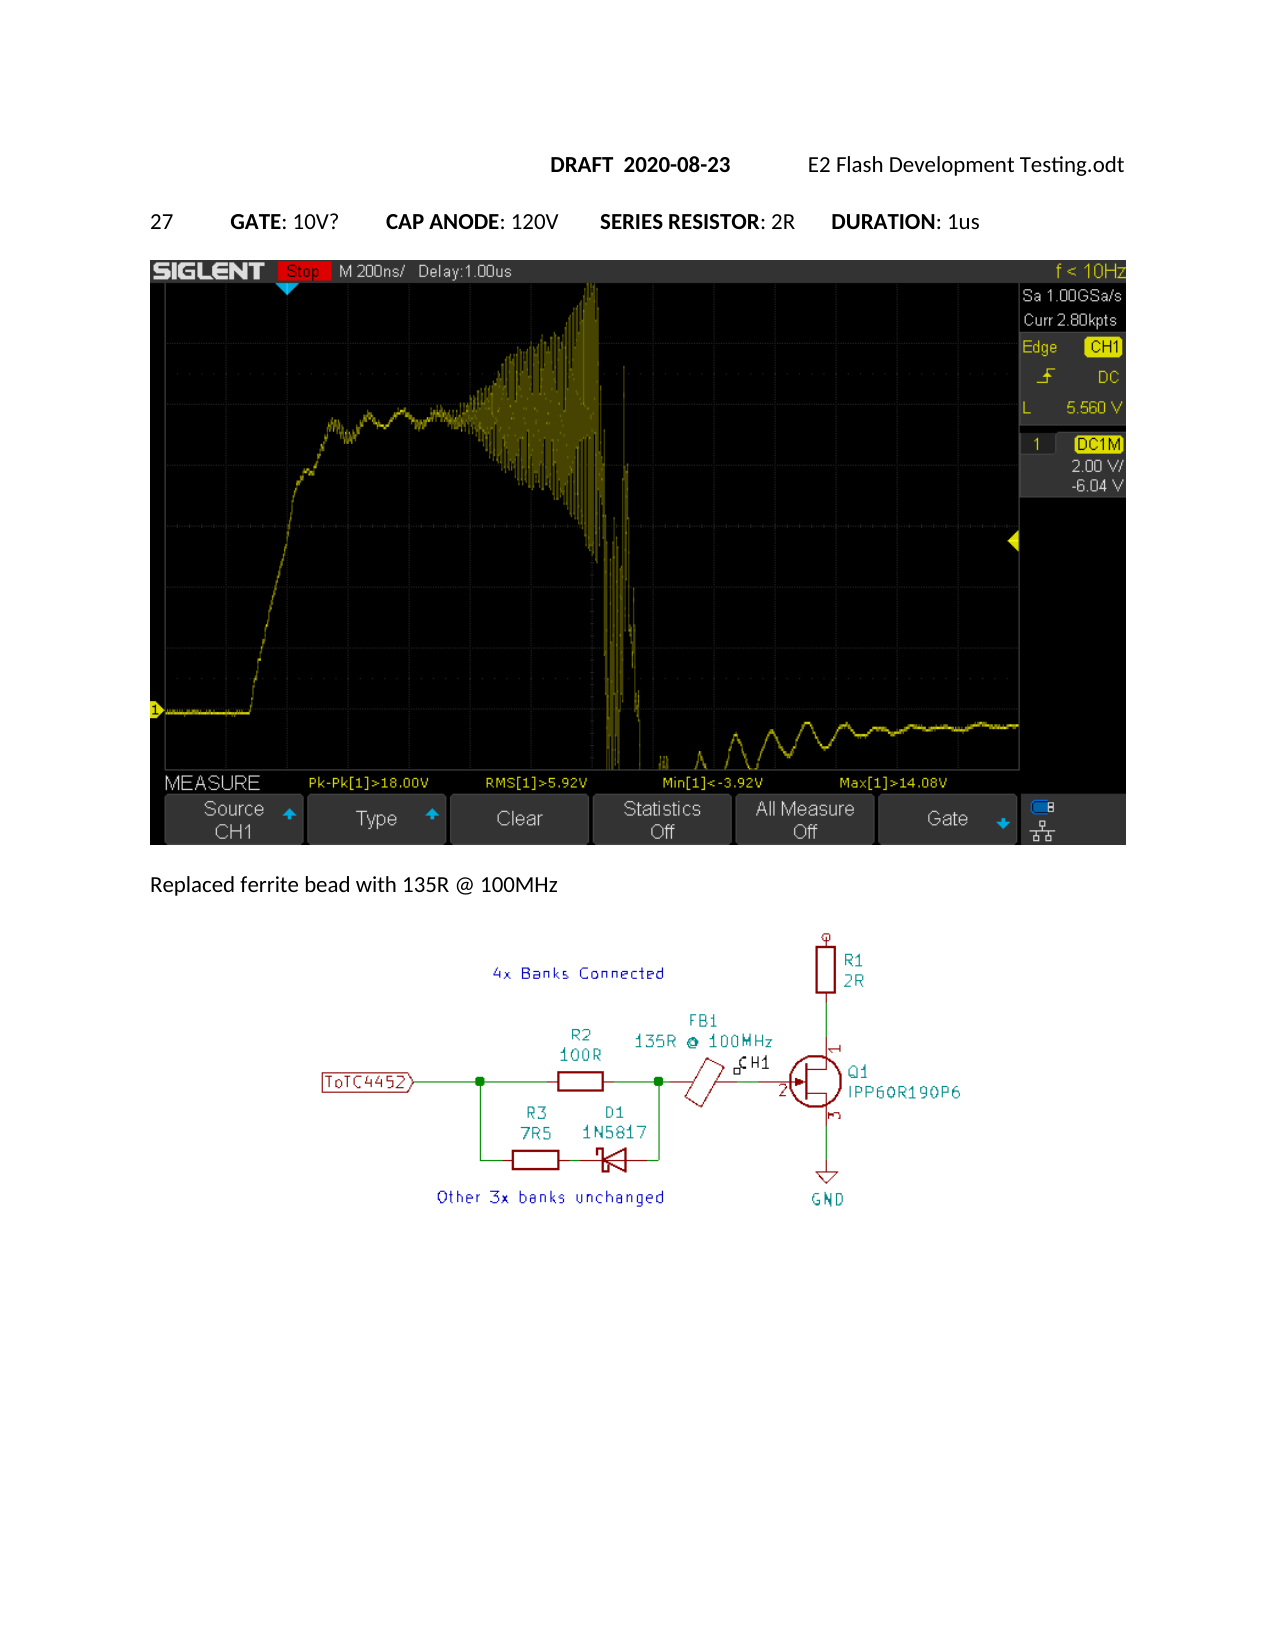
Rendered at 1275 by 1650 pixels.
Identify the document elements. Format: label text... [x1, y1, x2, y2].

text Replaced ferrite bead with 135R @ 100MHz [150, 870, 1125, 898]
text 27 GATE: 10V? CAP ANODE: 120V SERIES RESISTOR: 2R DURATION: 1us [150, 207, 1125, 236]
picture [307, 922, 968, 1217]
picture [150, 260, 1126, 845]
